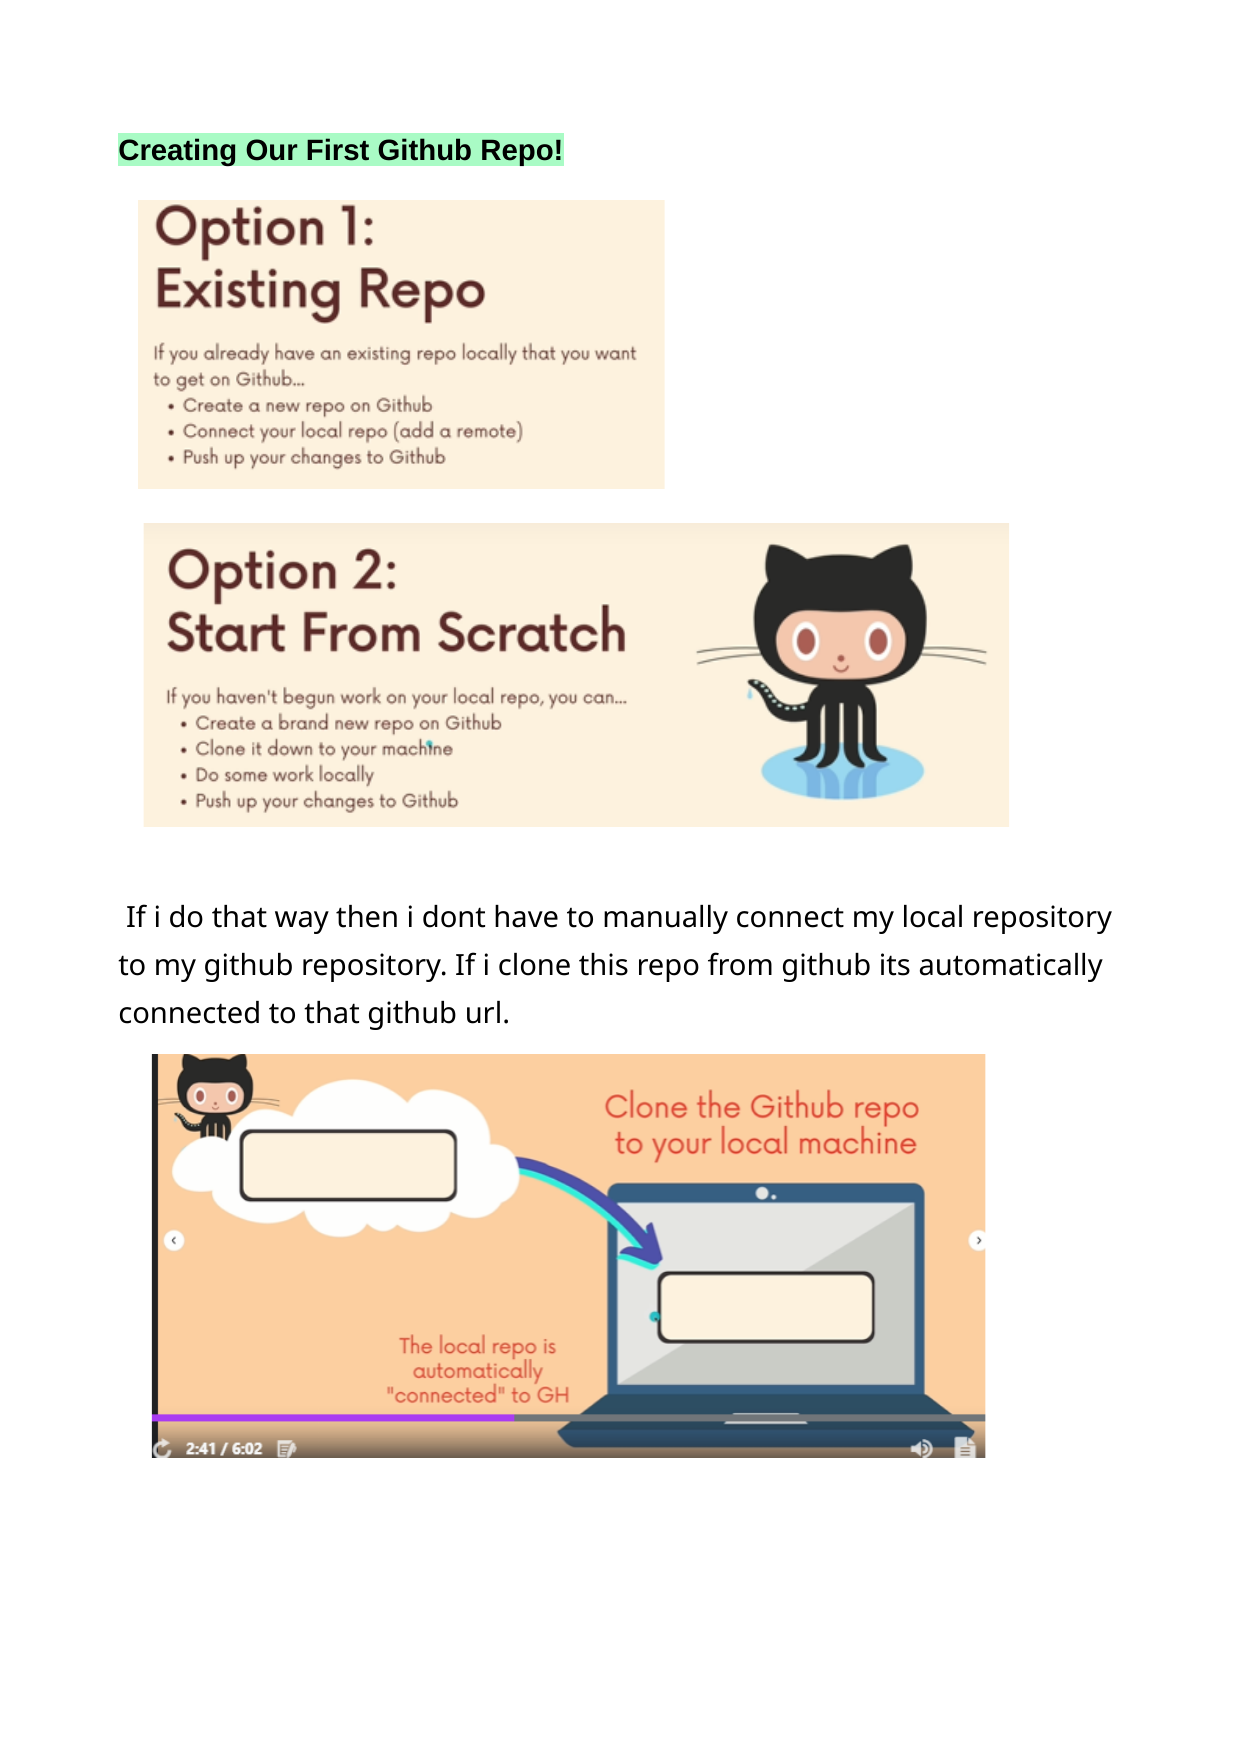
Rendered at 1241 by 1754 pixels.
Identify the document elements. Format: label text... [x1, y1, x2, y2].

text If i do that way then i dont have to manually connect my local repository to my github repository. If i clone this repo from github its automatically connected to that github url. [118, 897, 1122, 1032]
picture [138, 200, 665, 489]
picture [151, 1054, 986, 1458]
picture [143, 523, 1010, 827]
subtitle Creating Our First Github Repo! [564, 133, 1122, 166]
